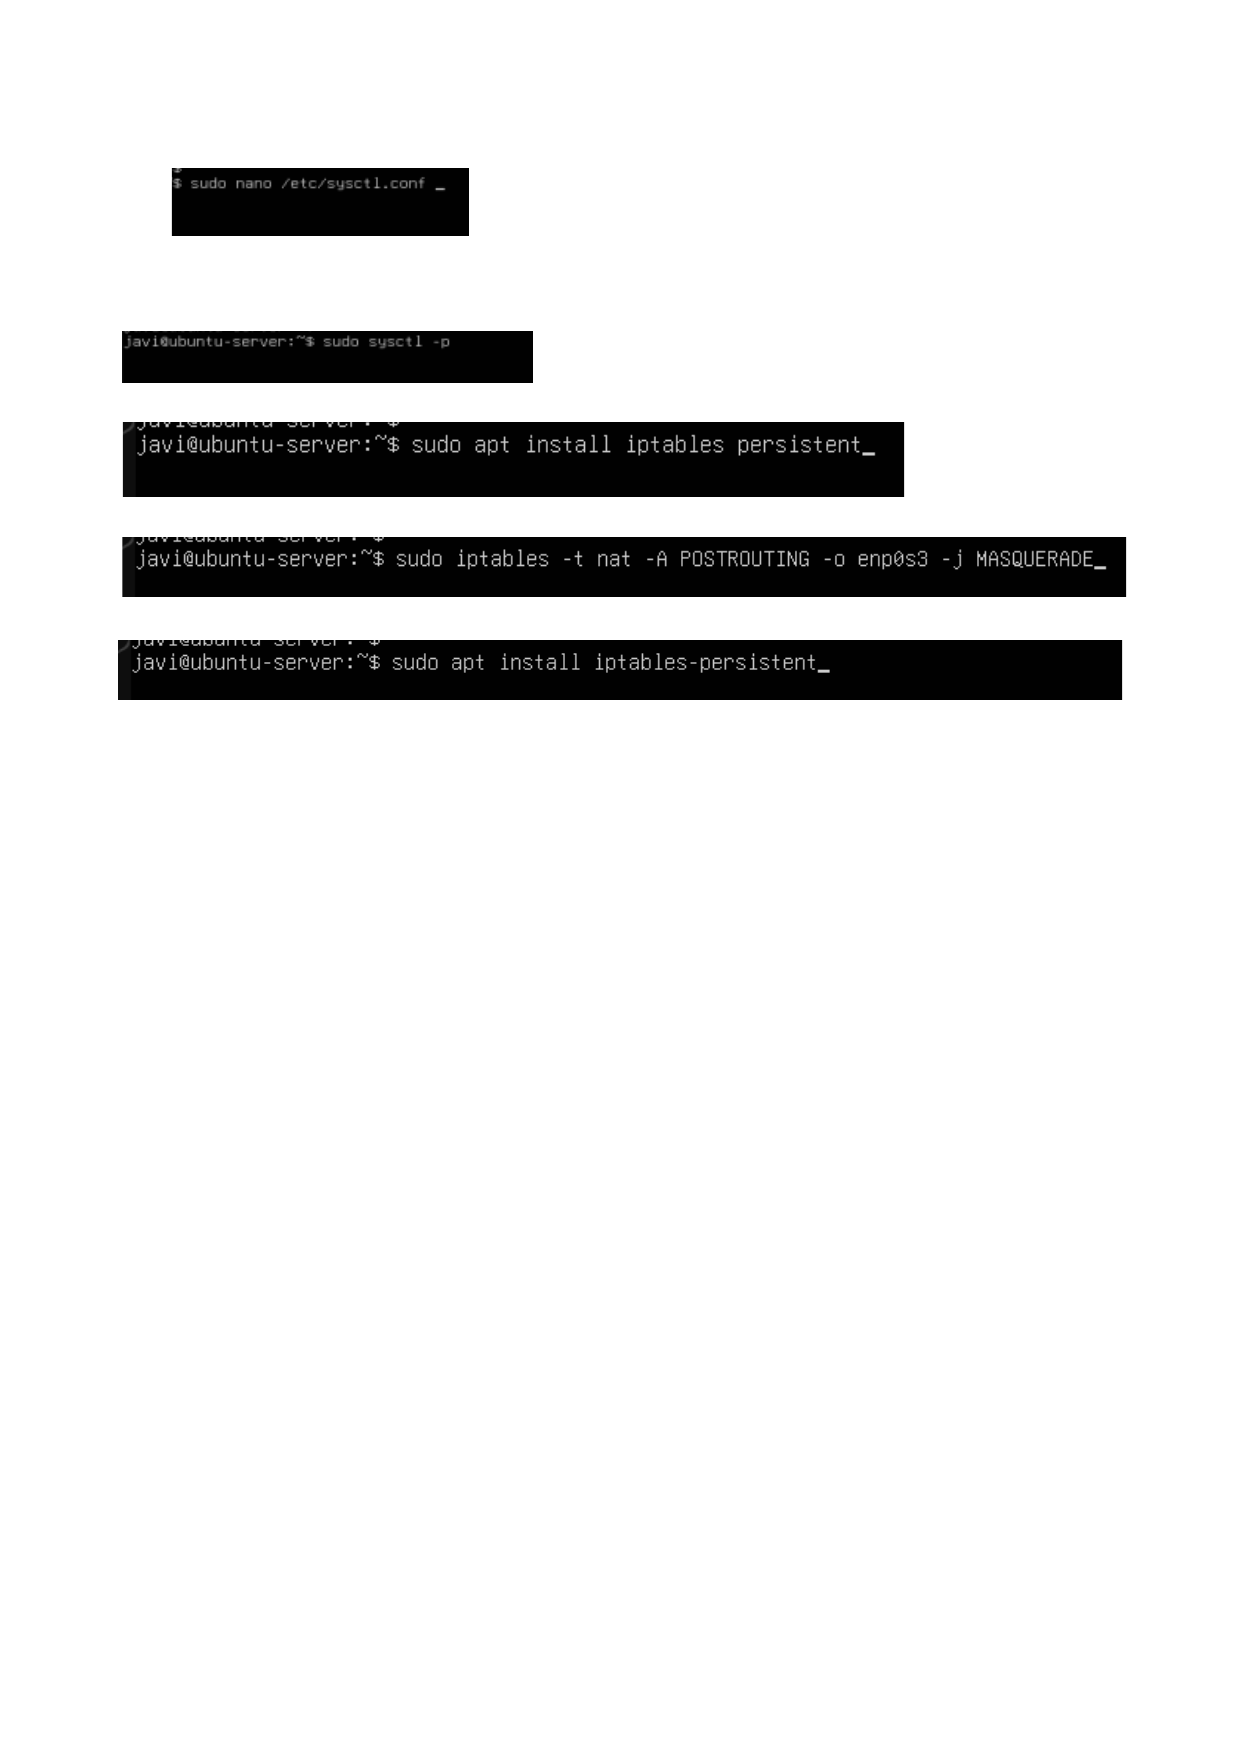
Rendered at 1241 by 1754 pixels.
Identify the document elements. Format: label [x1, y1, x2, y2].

picture [118, 640, 1123, 700]
picture [122, 537, 1127, 597]
picture [122, 422, 905, 497]
picture [171, 168, 469, 236]
picture [122, 331, 533, 383]
